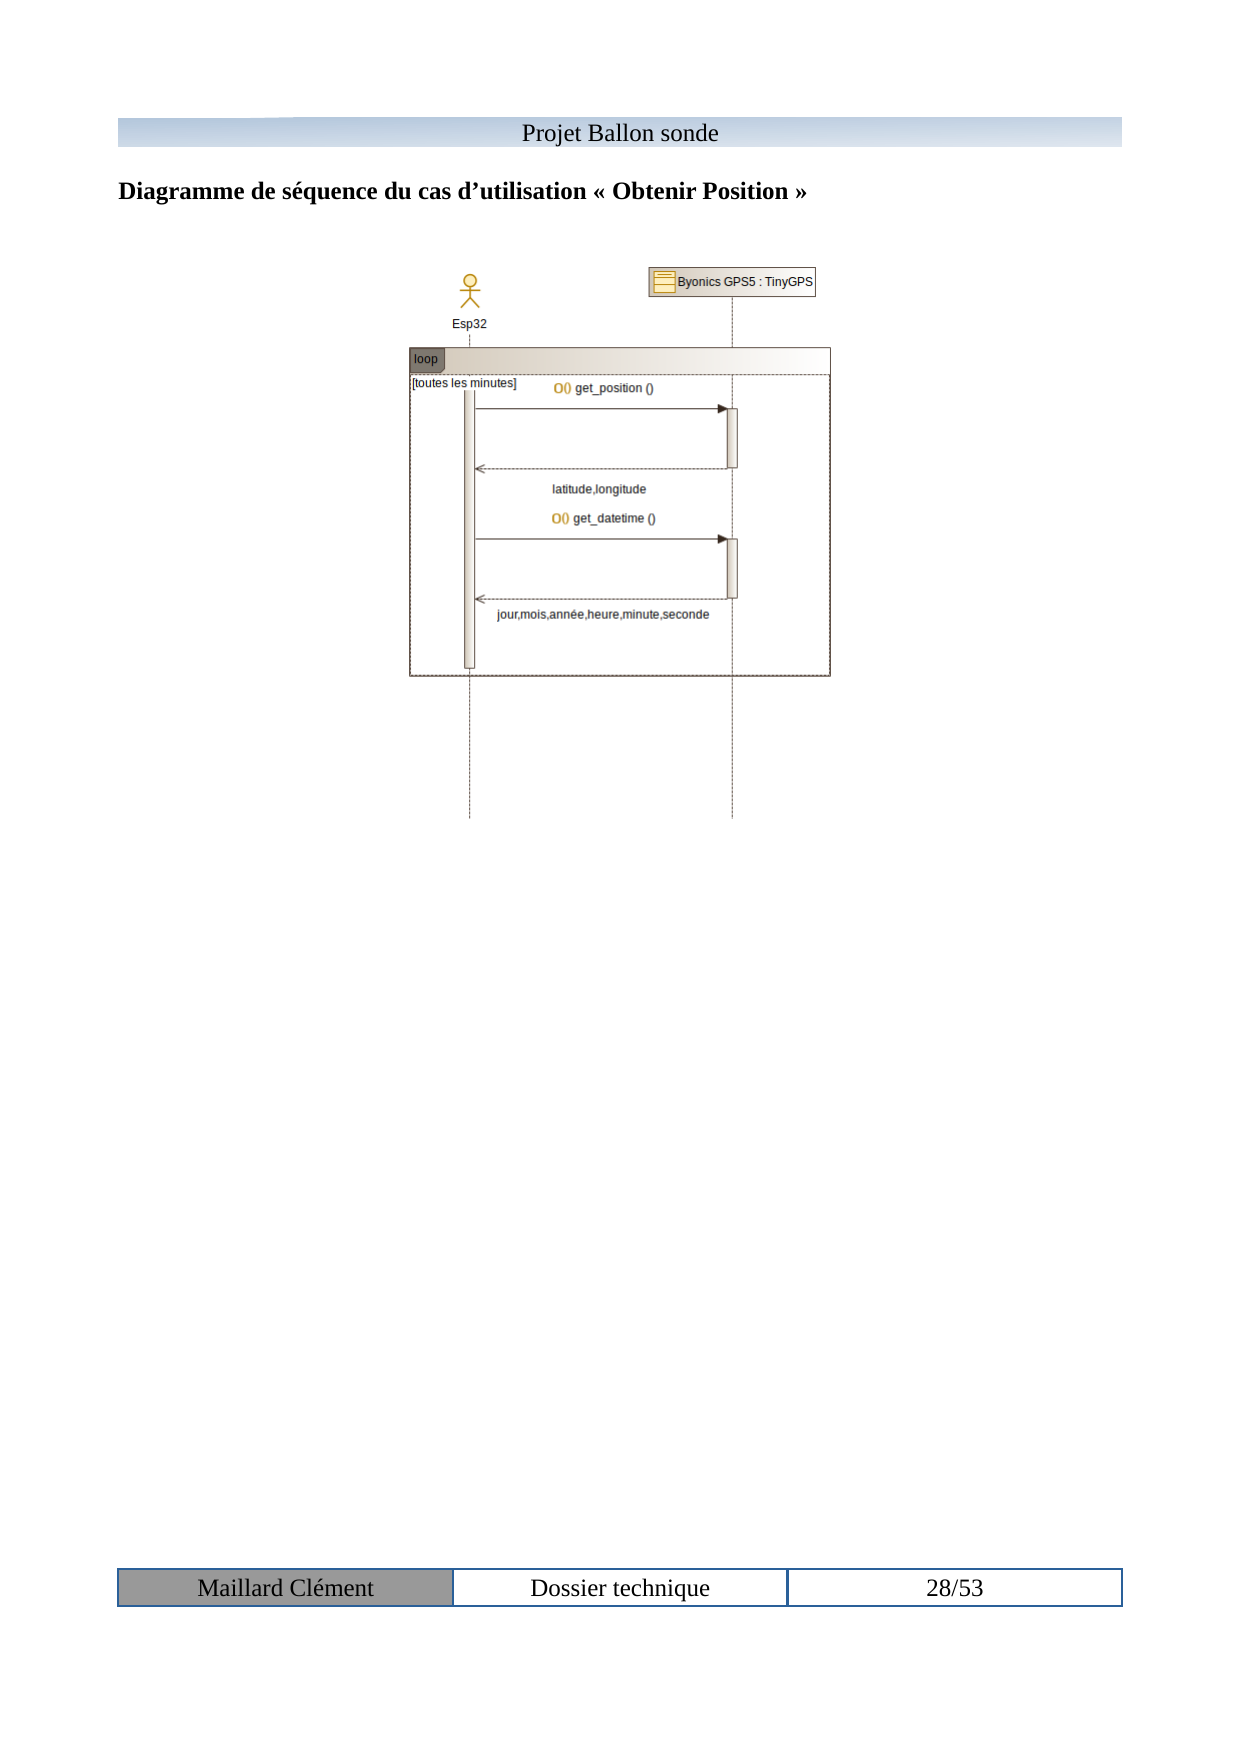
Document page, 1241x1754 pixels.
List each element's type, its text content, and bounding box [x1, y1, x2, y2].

picture [399, 257, 841, 829]
text Diagramme de séquence du cas d’utilisation « Obtenir Position » [118, 176, 1122, 205]
